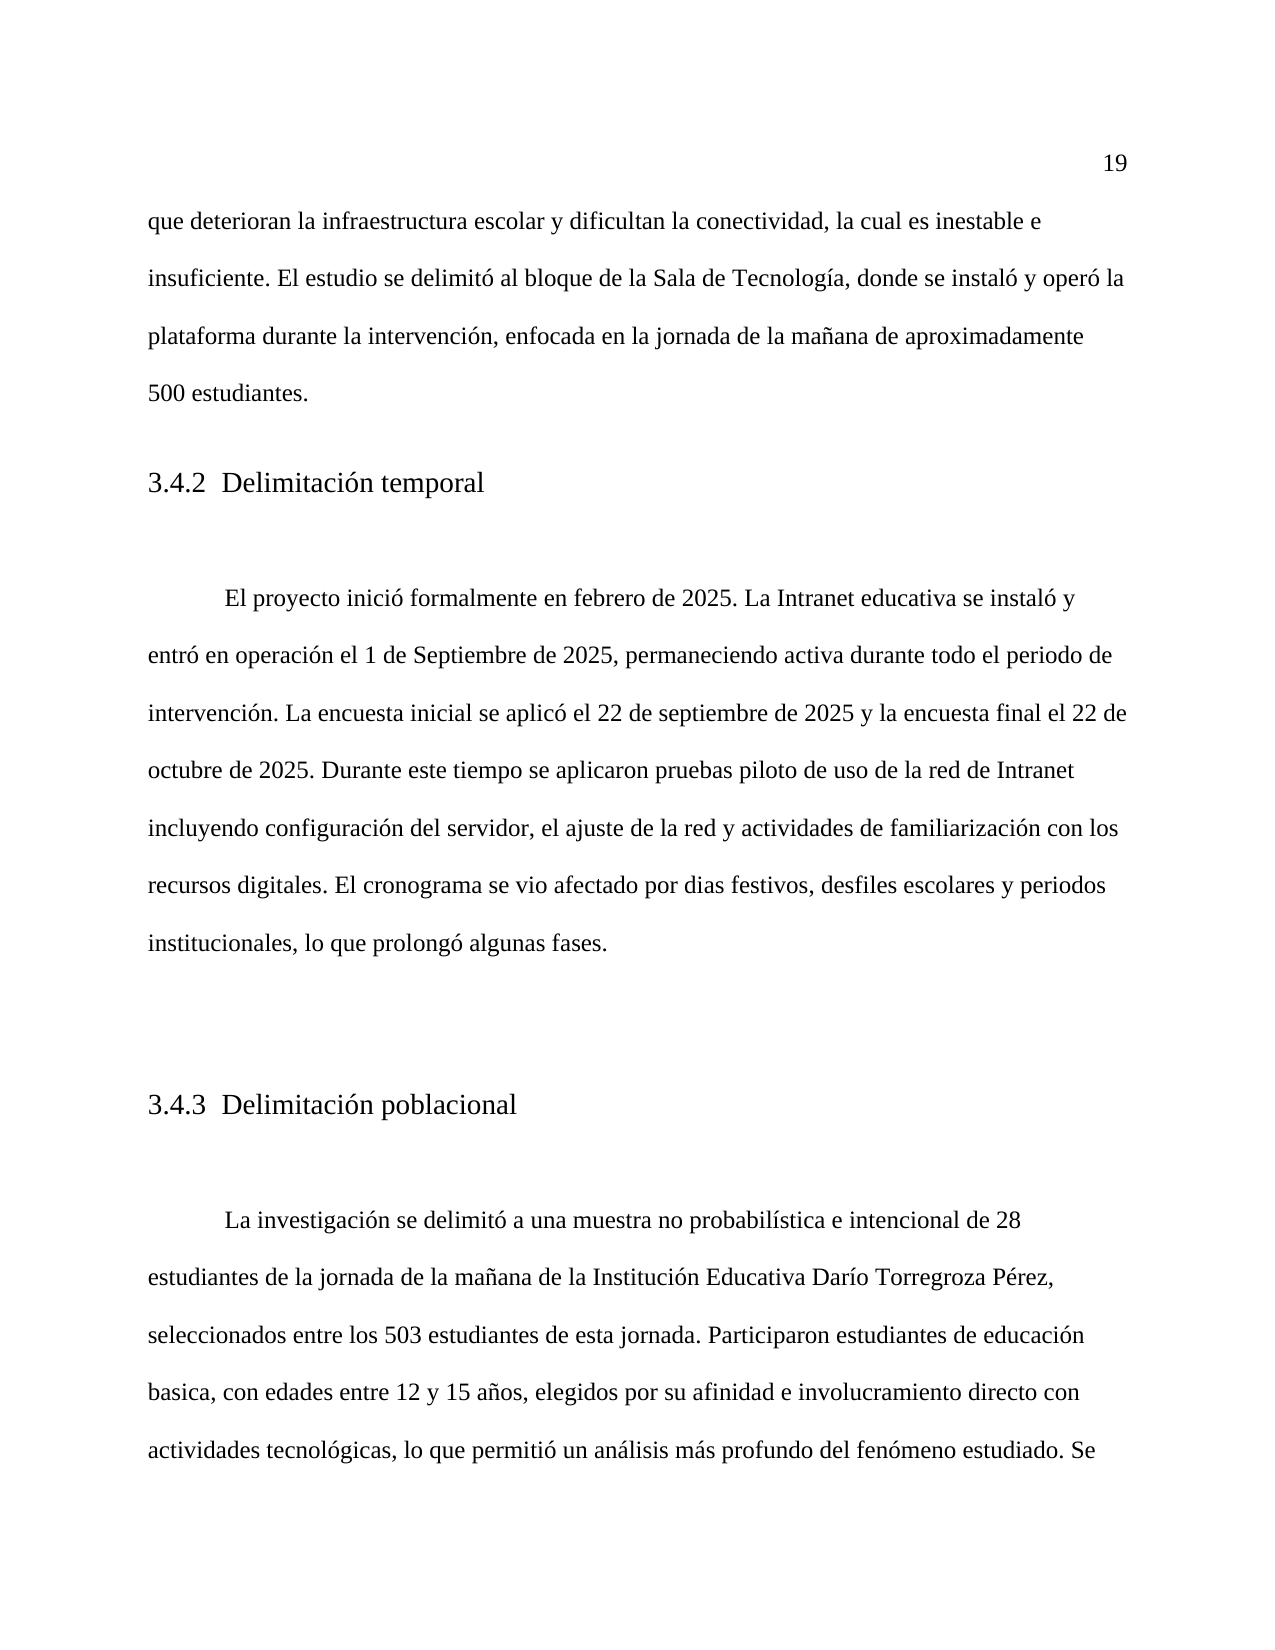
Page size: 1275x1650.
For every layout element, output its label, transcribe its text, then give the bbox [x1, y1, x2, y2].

text El proyecto inició formalmente en febrero de 2025. La Intranet educativa se instaló y entró en operación el 1 de Septiembre de 2025, permaneciendo activa durante todo el periodo de intervención. La encuesta inicial se aplicó el 22 de septiembre de 2025 y la encuesta final el 22 de octubre de 2025. Durante este tiempo se aplicaron pruebas piloto de uso de la red de Intranet incluyendo configuración del servidor, el ajuste de la red y actividades de familiarización con los recursos digitales. El cronograma se vio afectado por dias festivos, desfiles escolares y periodos institucionales, lo que prolongó algunas fases. [148, 583, 1127, 957]
text que deterioran la infraestructura escolar y dificultan la conectividad, la cual es inestable e insuficiente. El estudio se delimitó al bloque de la Sala de Tecnología, donde se instaló y operó la plataforma durante la intervención, enfocada en la jornada de la mañana de aproximadamente 500 estudiantes. [148, 206, 1127, 407]
subtitle Delimitación temporal [148, 465, 1127, 498]
text La investigación se delimitó a una muestra no probabilística e intencional de 28 estudiantes de la jornada de la mañana de la Institución Educativa Darío Torregroza Pérez, seleccionados entre los 503 estudiantes de esta jornada. Participaron estudiantes de educación basica, con edades entre 12 y 15 años, elegidos por su afinidad e involucramiento directo con actividades tecnológicas, lo que permitió un análisis más profundo del fenómeno estudiado. Se [148, 1205, 1127, 1464]
subtitle Delimitación poblacional [148, 1087, 1127, 1120]
